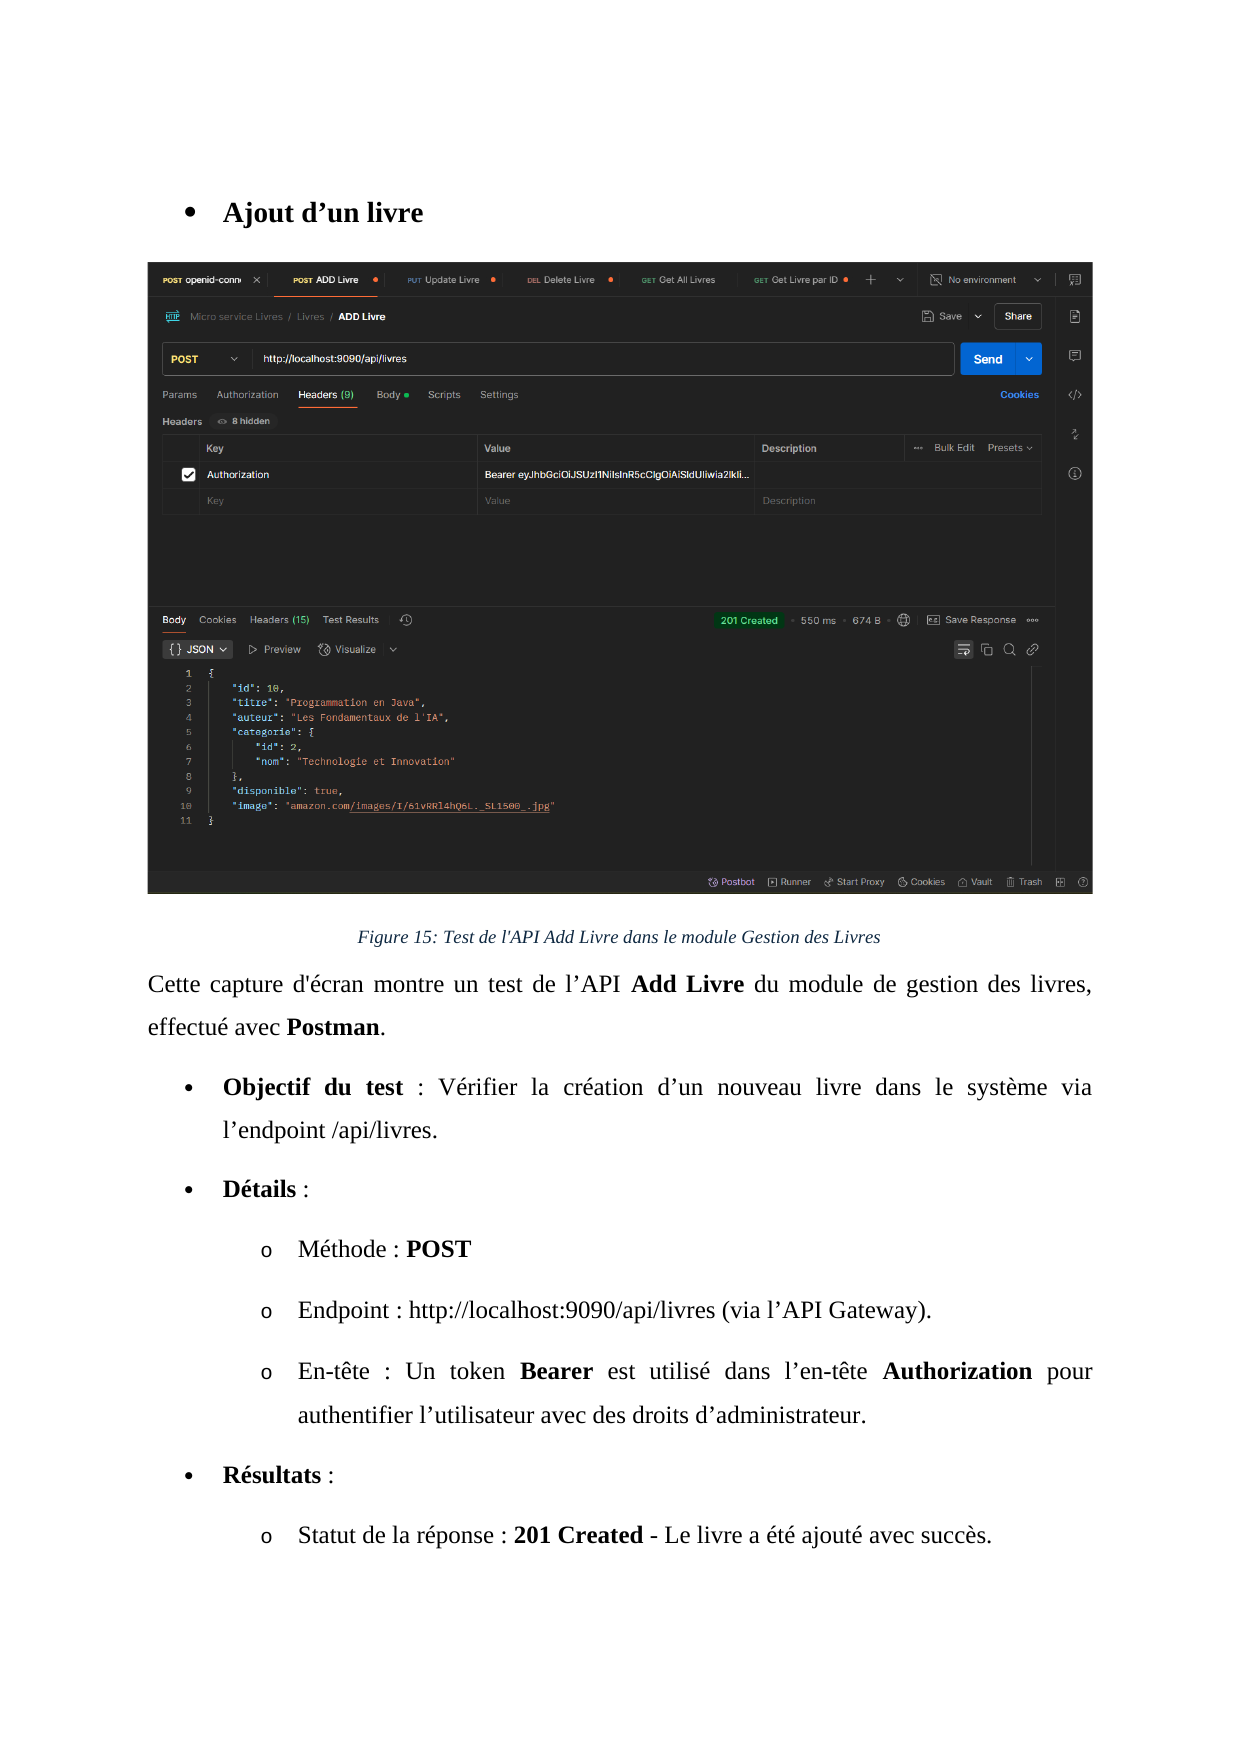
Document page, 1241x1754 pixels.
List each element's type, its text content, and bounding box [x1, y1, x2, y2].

list Ajout d’un livre [185, 195, 1093, 229]
list En-tête : Un token Bearer est utilisé dans l’en-tête Authorization pour authentifier l’utilisateur avec des droits d’administrateur. [260, 1356, 1093, 1429]
list Méthode : POST [260, 1234, 1093, 1264]
list Endpoint : http://localhost:9090/api/livres (via l’API Gateway). [260, 1295, 1093, 1325]
list Statut de la réponse : 201 Created - Le livre a été ajouté avec succès. [260, 1520, 1093, 1549]
list Résultats : [185, 1460, 1093, 1489]
list Détails : [185, 1174, 1093, 1203]
text Figure 15: Test de l'API Add Livre dans le module Gestion des Livres [148, 926, 1093, 948]
text Cette capture d'écran montre un test de l’API Add Livre du module de gestion des livres, effectué avec Postman. [148, 969, 1093, 1041]
list Objectif du test : Vérifier la création d’un nouveau livre dans le système via l’endpoint /api/livres. [185, 1072, 1093, 1143]
